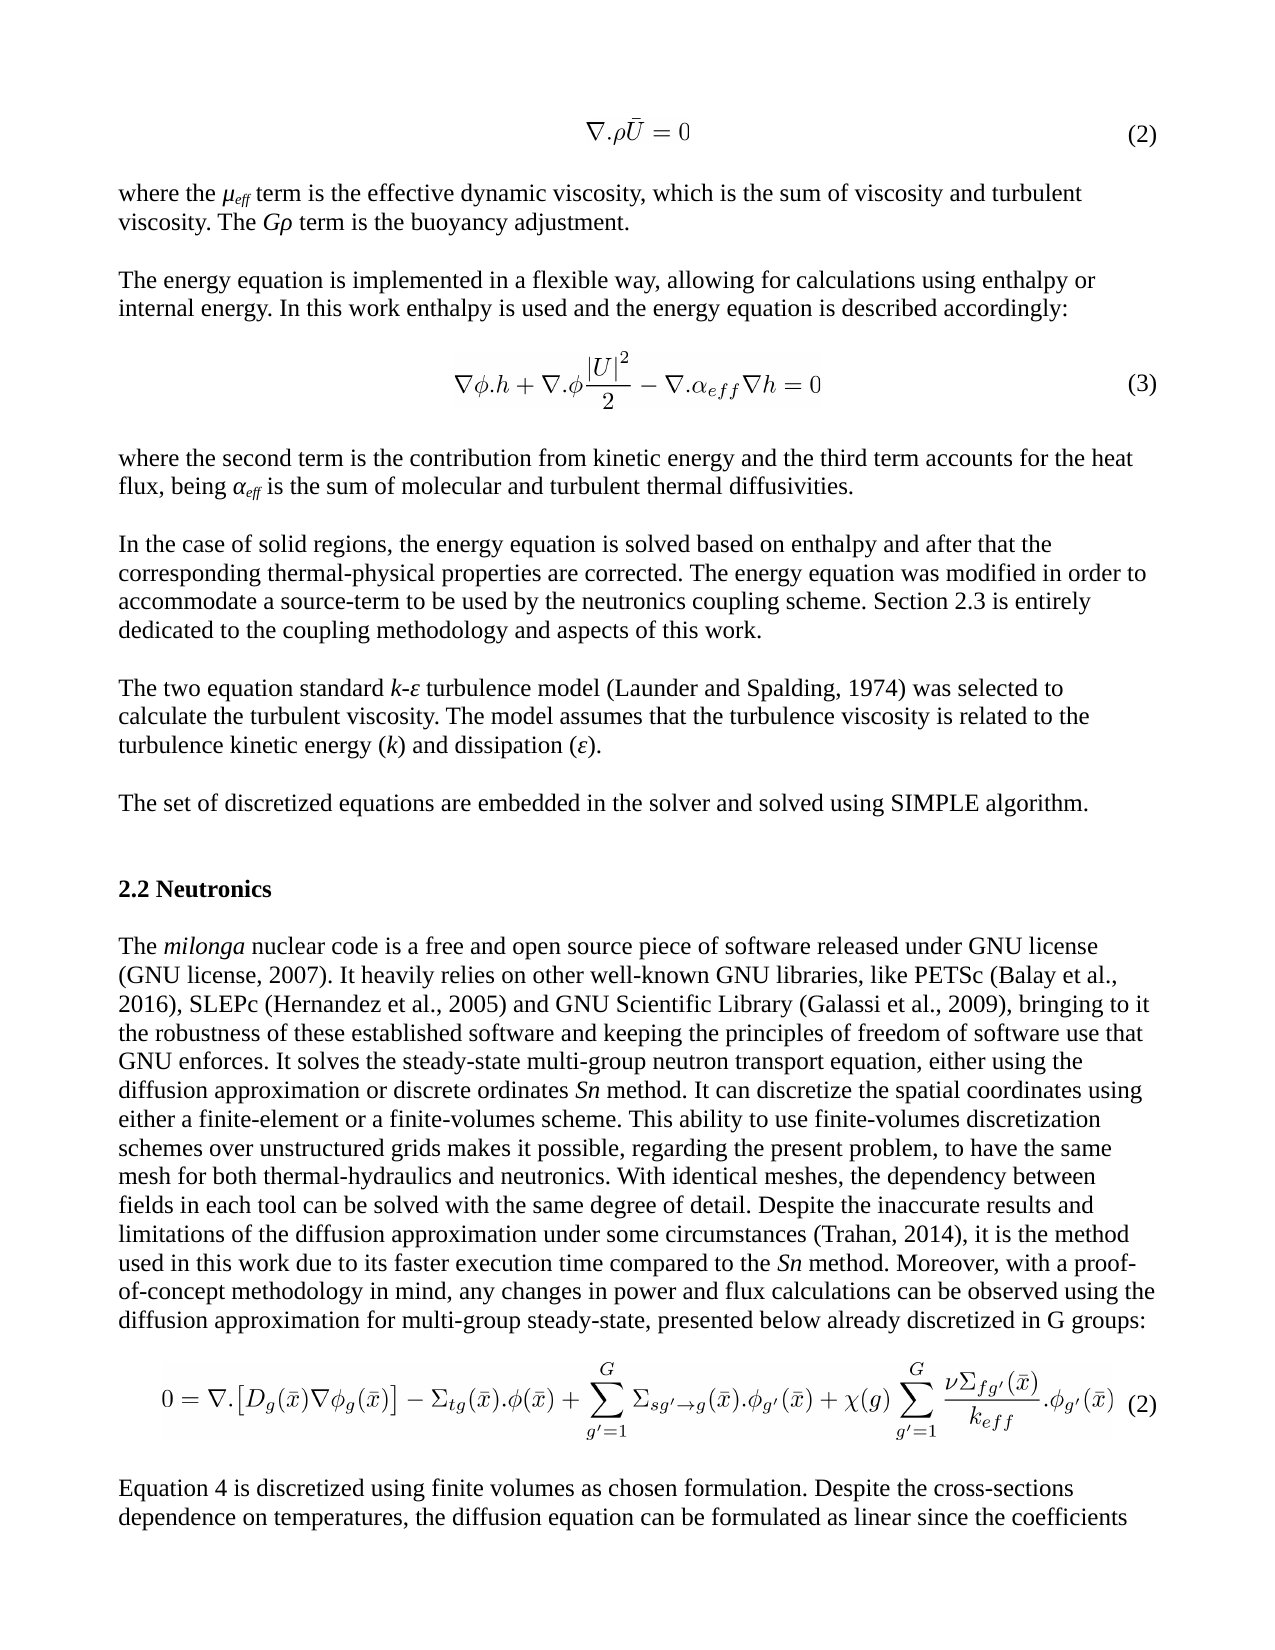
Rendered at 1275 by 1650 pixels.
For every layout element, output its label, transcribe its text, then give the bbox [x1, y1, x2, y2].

text Equation 4 is discretized using finite volumes as chosen formulation. Despite the cross-sections dependence on temperatures, the diffusion equation can be formulated as linear since the coefficients [118, 1473, 1157, 1531]
text 2.2 Neutronics [118, 874, 1157, 903]
text where the second term is the contribution from kinetic energy and the third term accounts for the heat flux, being αeff is the sum of molecular and turbulent thermal diffusivities. [118, 443, 1157, 500]
text (2) [118, 1363, 1157, 1445]
text (3) [118, 351, 1157, 414]
text (2) [118, 118, 1157, 150]
text The milonga nuclear code is a free and open source piece of software released under GNU license (GNU license, 2007). It heavily relies on other well-known GNU libraries, like PETSc (Balay et al., 2016), SLEPc (Hernandez et al., 2005) and GNU Scientific Library (Galassi et al., 2009), bringing to it the robustness of these established software and keeping the principles of freedom of software use that GNU enforces. It solves the steady-state multi-group neutron transport equation, either using the diffusion approximation or discrete ordinates Sn method. It can discretize the spatial coordinates using either a finite-element or a finite-volumes scheme. This ability to use finite-volumes discretization schemes over unstructured grids makes it possible, regarding the present problem, to have the same mesh for both thermal-hydraulics and neutronics. With identical meshes, the dependency between fields in each tool can be solved with the same degree of detail. Despite the inaccurate results and limitations of the diffusion approximation under some circumstances (Trahan, 2014), it is the method used in this work due to its faster execution time compared to the Sn method. Moreover, with a proof-of-concept methodology in mind, any changes in power and flux calculations can be observed using the diffusion approximation for multi-group steady-state, presented below already discretized in G groups: [118, 931, 1157, 1334]
text The set of discretized equations are embedded in the solver and solved using SIMPLE algorithm. [118, 788, 1157, 816]
text where the μeff term is the effective dynamic viscosity, which is the sum of viscosity and turbulent viscosity. The Gρ term is the buoyancy adjustment. [118, 178, 1157, 236]
text The two equation standard k-ε turbulence model (Launder and Spalding, 1974) was selected to calculate the turbulent viscosity. The model assumes that the turbulence viscosity is related to the turbulence kinetic energy (k) and dissipation (ε). [118, 673, 1157, 759]
text In the case of solid regions, the energy equation is solved based on enthalpy and after that the corresponding thermal-physical properties are corrected. The energy equation was modified in order to accommodate a source-term to be used by the neutronics coupling scheme. Section 2.3 is entirely dedicated to the coupling methodology and aspects of this work. [118, 529, 1157, 644]
picture [454, 351, 821, 409]
picture [162, 1362, 1113, 1440]
picture [586, 118, 689, 145]
text The energy equation is implemented in a flexible way, allowing for calculations using enthalpy or internal energy. In this work enthalpy is used and the energy equation is described accordingly: [118, 265, 1157, 322]
